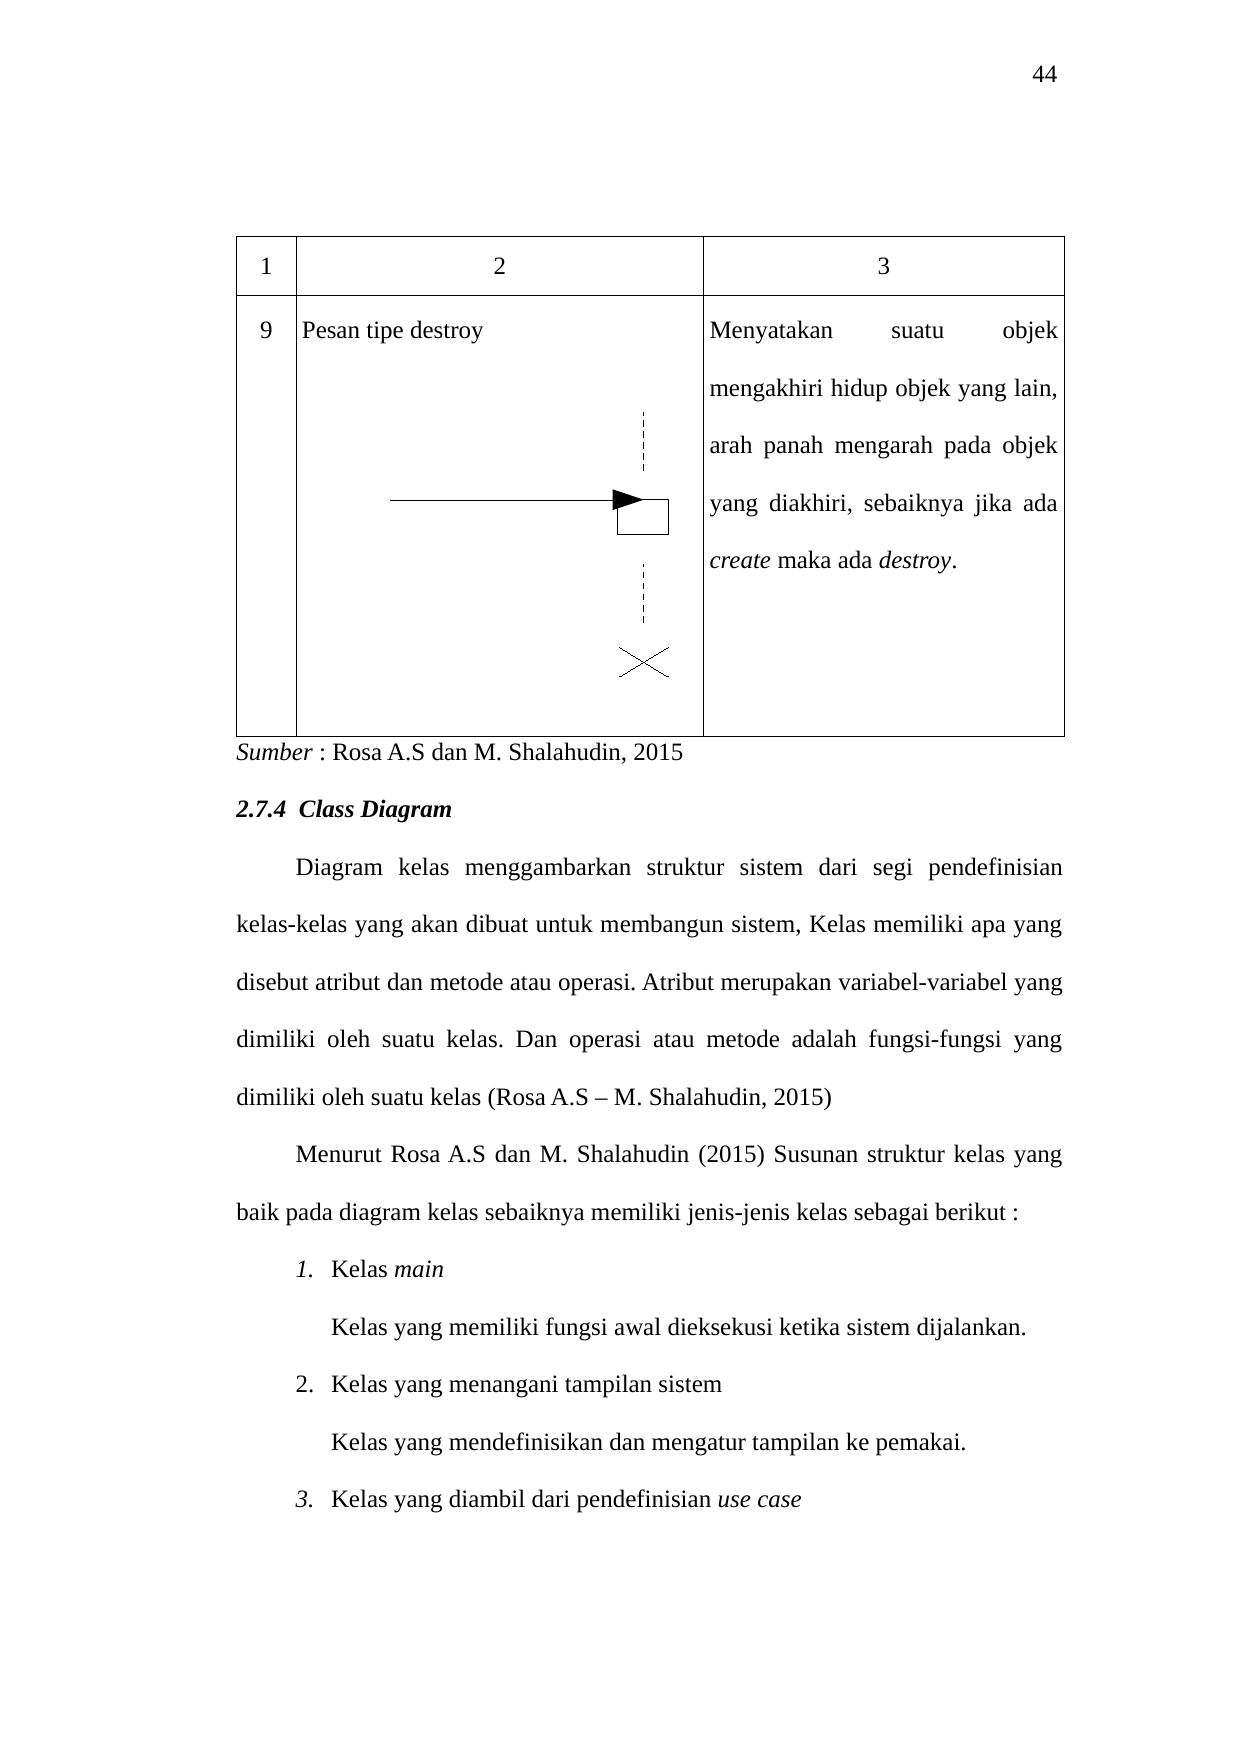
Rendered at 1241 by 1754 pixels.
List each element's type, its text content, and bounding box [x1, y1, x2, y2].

table_cell 9 [237, 296, 296, 736]
text Sumber : Rosa A.S dan M. Shalahudin, 2015 [236, 737, 1063, 765]
text Menurut Rosa A.S dan M. Shalahudin (2015) Susunan struktur kelas yang baik pada diagram kelas sebaiknya memiliki jenis-jenis kelas sebagai berikut : [236, 1139, 1063, 1225]
table_cell Pesan tipe destroy [297, 296, 703, 736]
list Kelas main [295, 1254, 1063, 1283]
list Kelas yang menangani tampilan sistem [295, 1369, 1063, 1398]
list Kelas yang memiliki fungsi awal dieksekusi ketika sistem dijalankan. [295, 1312, 1063, 1340]
table_cell 3 [704, 237, 1064, 295]
text Diagram kelas menggambarkan struktur sistem dari segi pendefinisian kelas-kelas yang akan dibuat untuk membangun sistem, Kelas memiliki apa yang disebut atribut dan metode atau operasi. Atribut merupakan variabel-variabel yang dimiliki oleh suatu kelas. Dan operasi atau metode adalah fungsi-fungsi yang dimiliki oleh suatu kelas (Rosa A.S – M. Shalahudin, 2015) [236, 852, 1063, 1110]
subtitle Class Diagram [236, 794, 1063, 823]
table_cell 1 [237, 237, 296, 295]
list Kelas yang mendefinisikan dan mengatur tampilan ke pemakai. [295, 1427, 1063, 1455]
table_cell Menyatakan suatu objek mengakhiri hidup objek yang lain, arah panah mengarah pada objek yang diakhiri, sebaiknya jika ada create maka ada destroy. [704, 296, 1064, 736]
list Kelas yang diambil dari pendefinisian use case [295, 1484, 1063, 1513]
table_cell 2 [297, 237, 703, 295]
